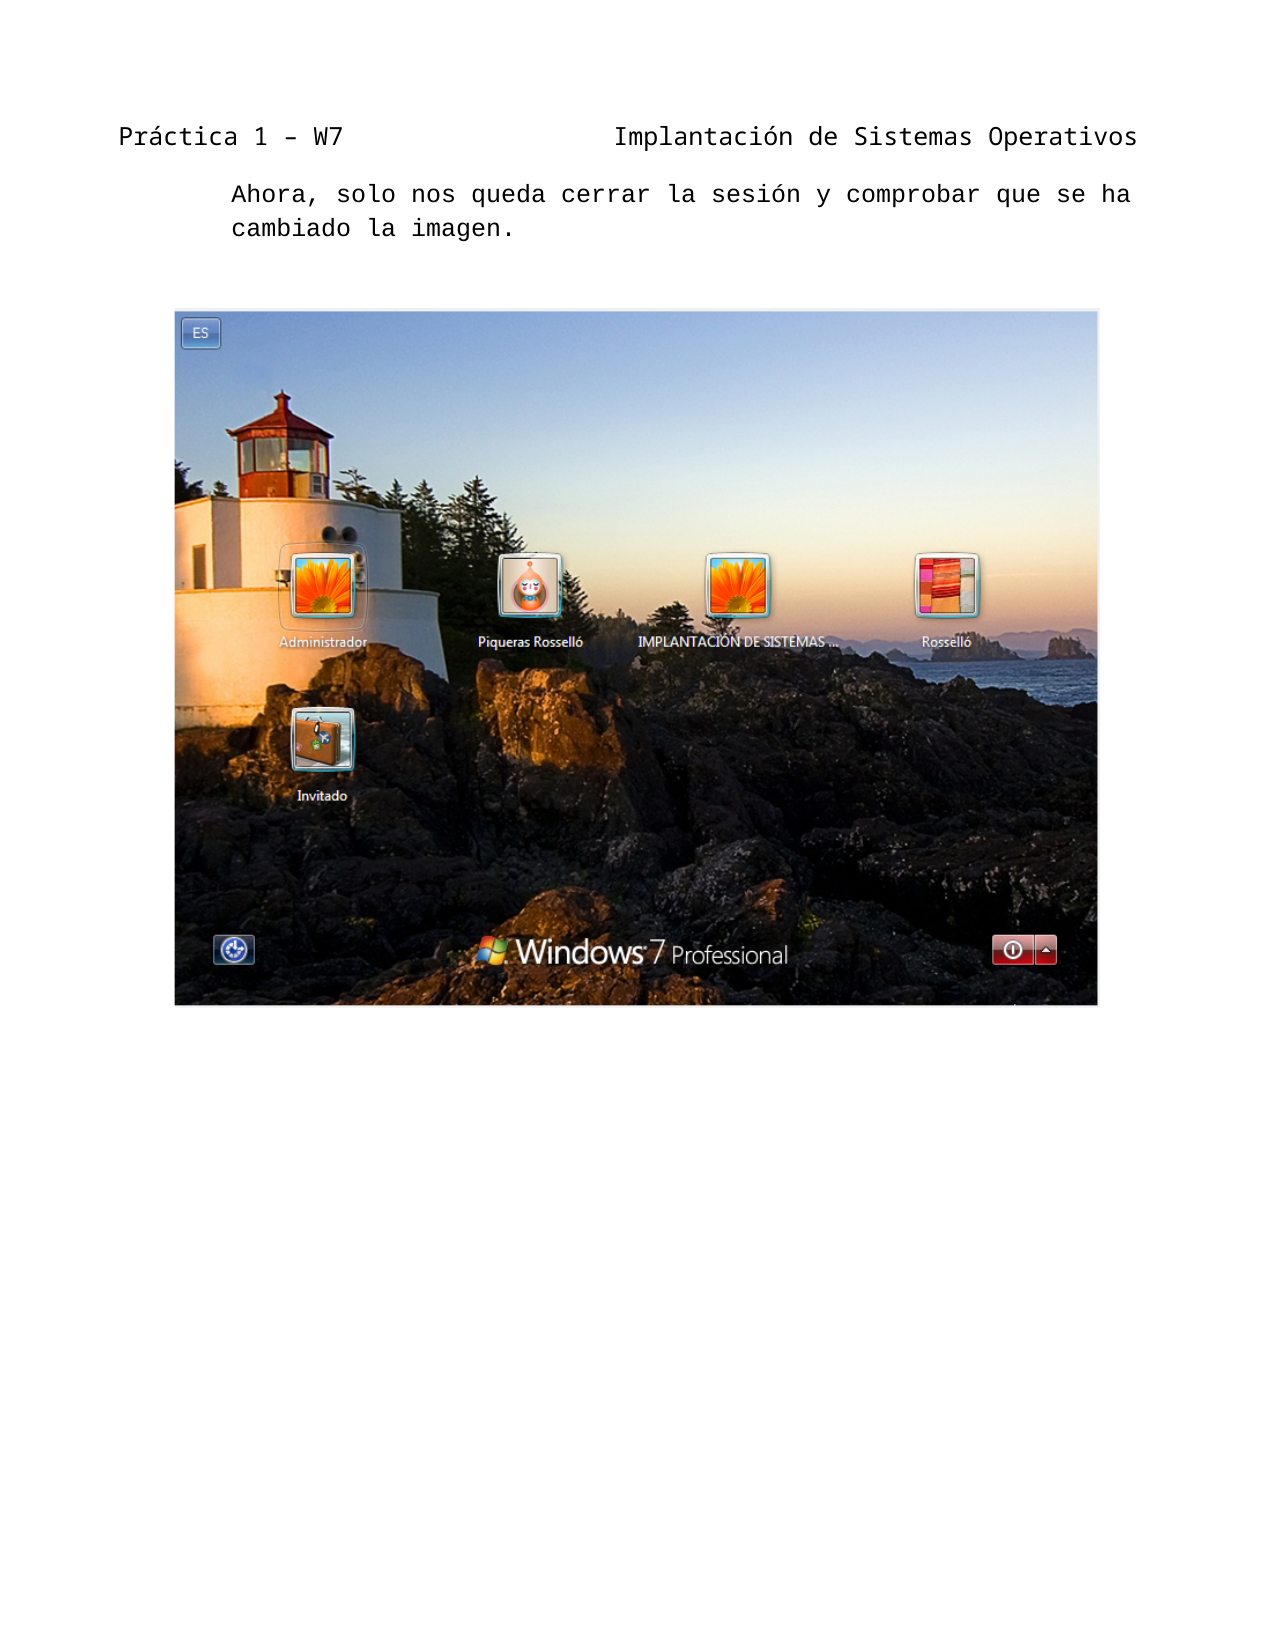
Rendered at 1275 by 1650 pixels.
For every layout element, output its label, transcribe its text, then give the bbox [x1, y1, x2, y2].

text Ahora, solo nos queda cerrar la sesión y comprobar que se ha cambiado la imagen. [231, 182, 1157, 244]
picture [174, 308, 1101, 1010]
